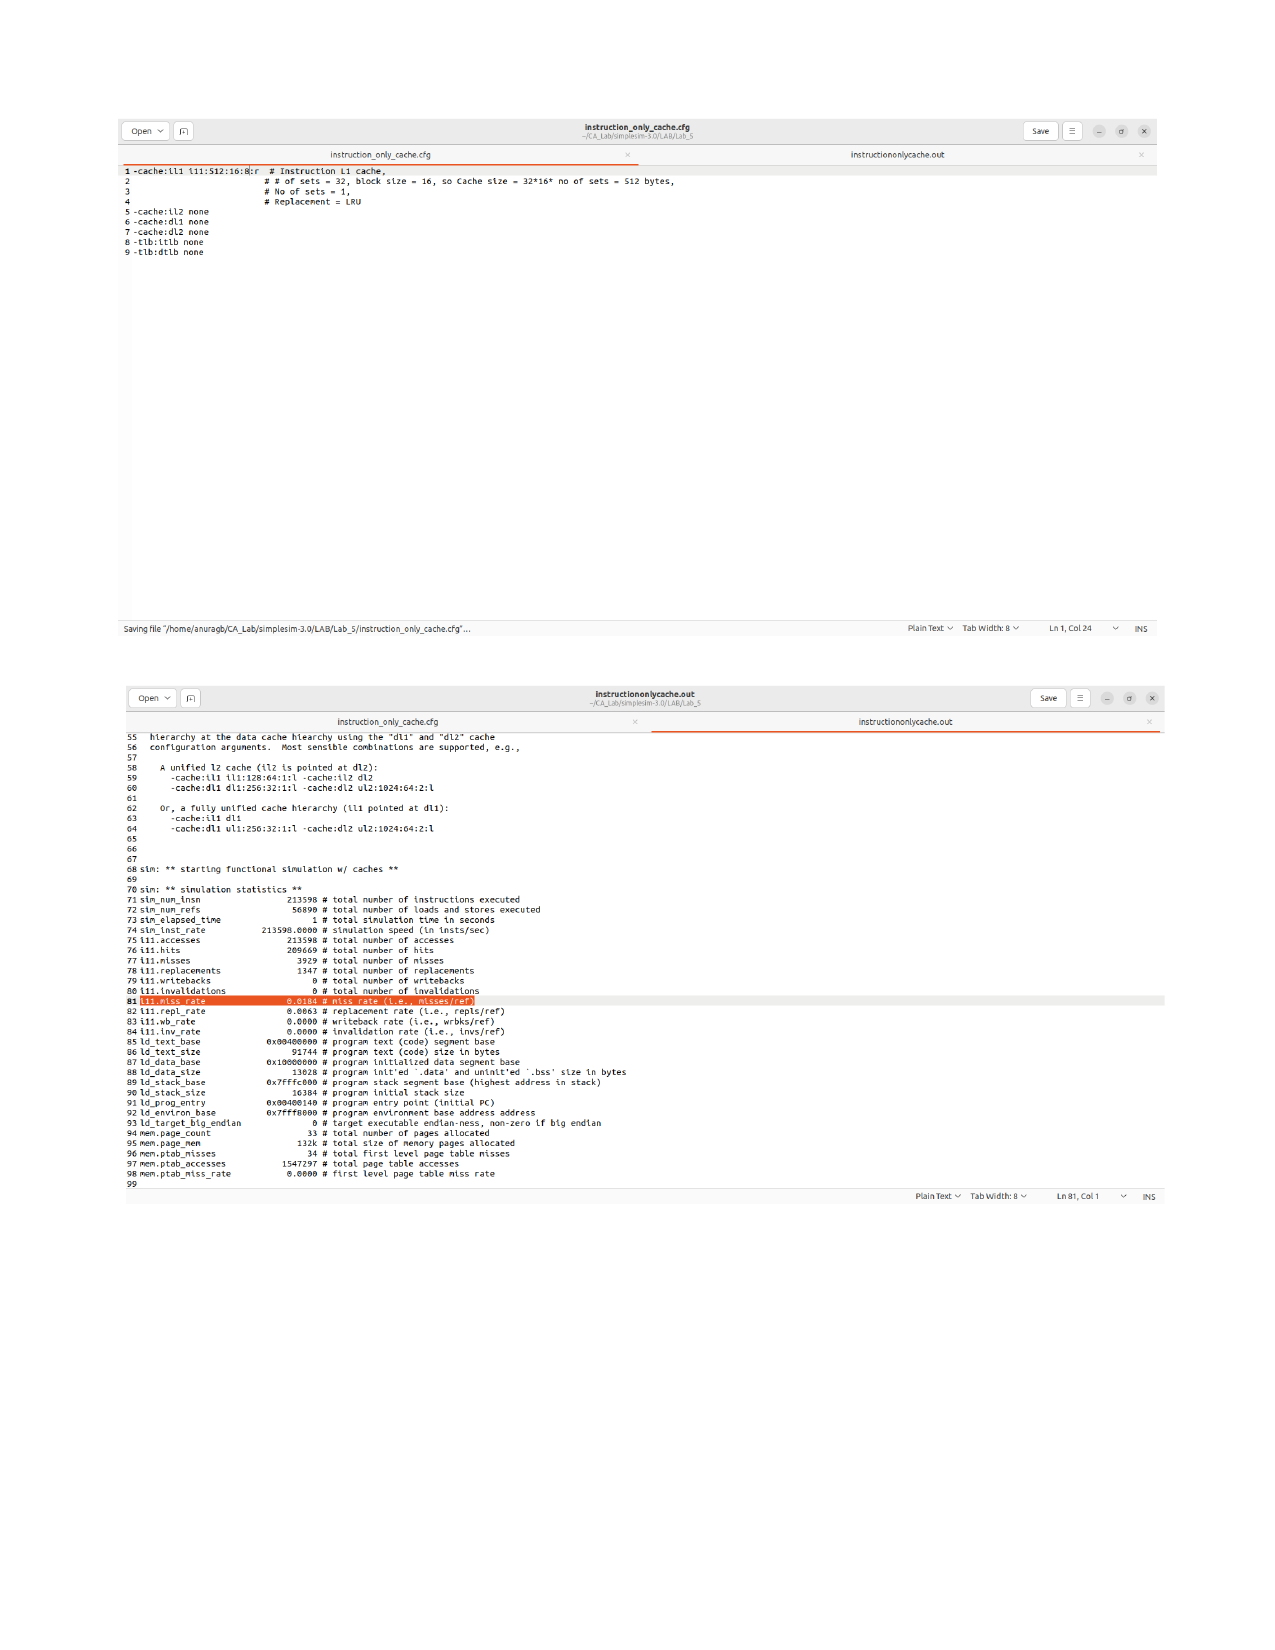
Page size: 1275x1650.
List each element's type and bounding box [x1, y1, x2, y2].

picture [118, 118, 1157, 636]
picture [126, 685, 1165, 1204]
